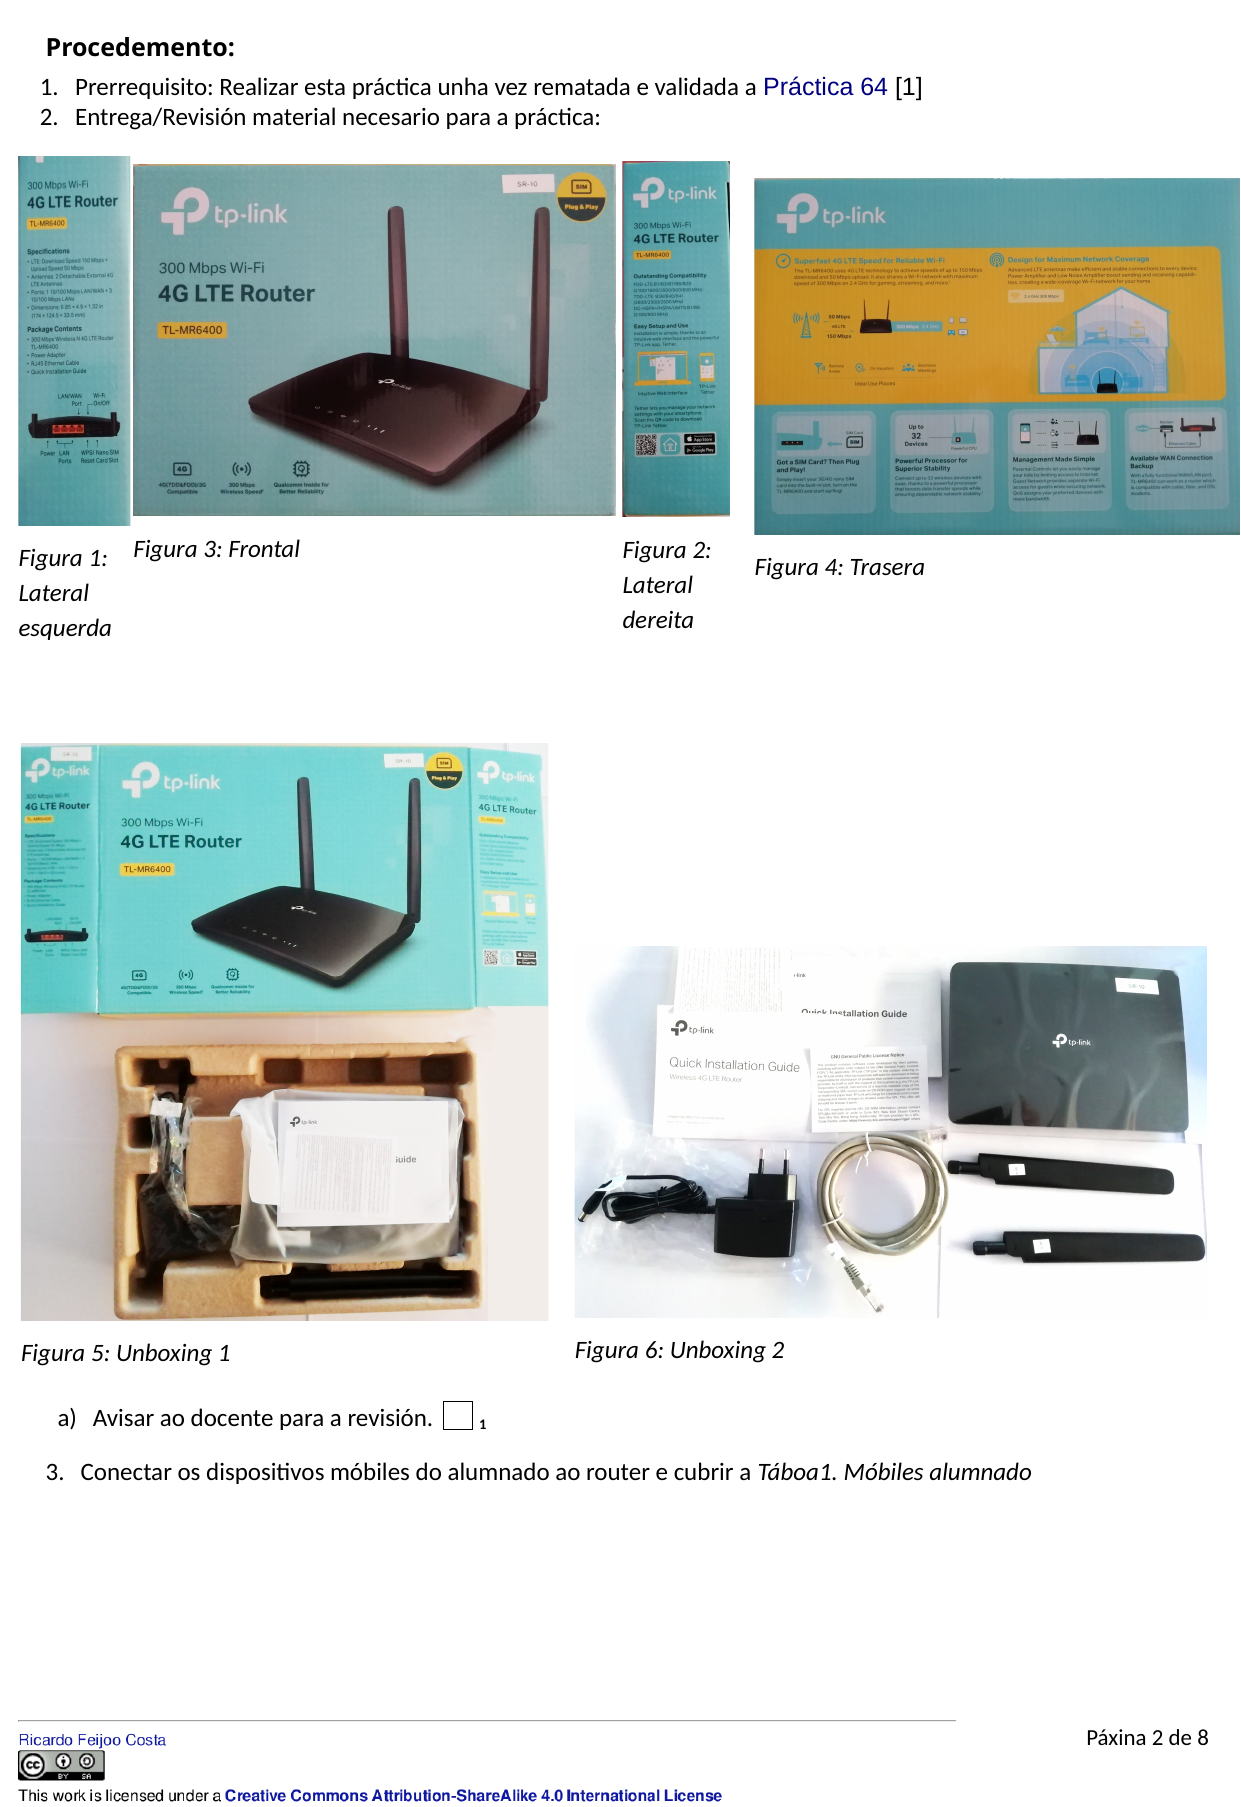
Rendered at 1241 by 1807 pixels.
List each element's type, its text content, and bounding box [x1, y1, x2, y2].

text Figura 2: Lateral dereita [622, 517, 730, 634]
picture [8, 1715, 957, 1806]
list Conectar os dispositivos móbiles do alumnado ao router e cubrir a Táboa1. Móbiles alumnado [45, 1456, 1209, 1487]
text Figura 6: Unboxing 2 [574, 1318, 1207, 1365]
list Avisar ao docente para a revisión. 1 [57, 1402, 1209, 1433]
text Figura 4: Trasera [754, 535, 1240, 582]
text Procedemento: [45, 30, 1209, 64]
list Entrega/Revisión material necesario para a práctica: [39, 101, 1209, 132]
text Figura 5: Unboxing 1 [21, 1321, 548, 1368]
list Prerrequisito: Realizar esta práctica unha vez rematada e validada a Práctica 64 [1] [39, 71, 1209, 101]
picture [20, 743, 549, 1321]
picture [18, 156, 131, 526]
picture [574, 946, 1207, 1318]
text Figura 1: Lateral esquerda [18, 526, 130, 643]
text Figura 3: Frontal [133, 516, 616, 563]
picture [754, 178, 1240, 535]
picture [622, 161, 730, 517]
picture [133, 164, 616, 516]
